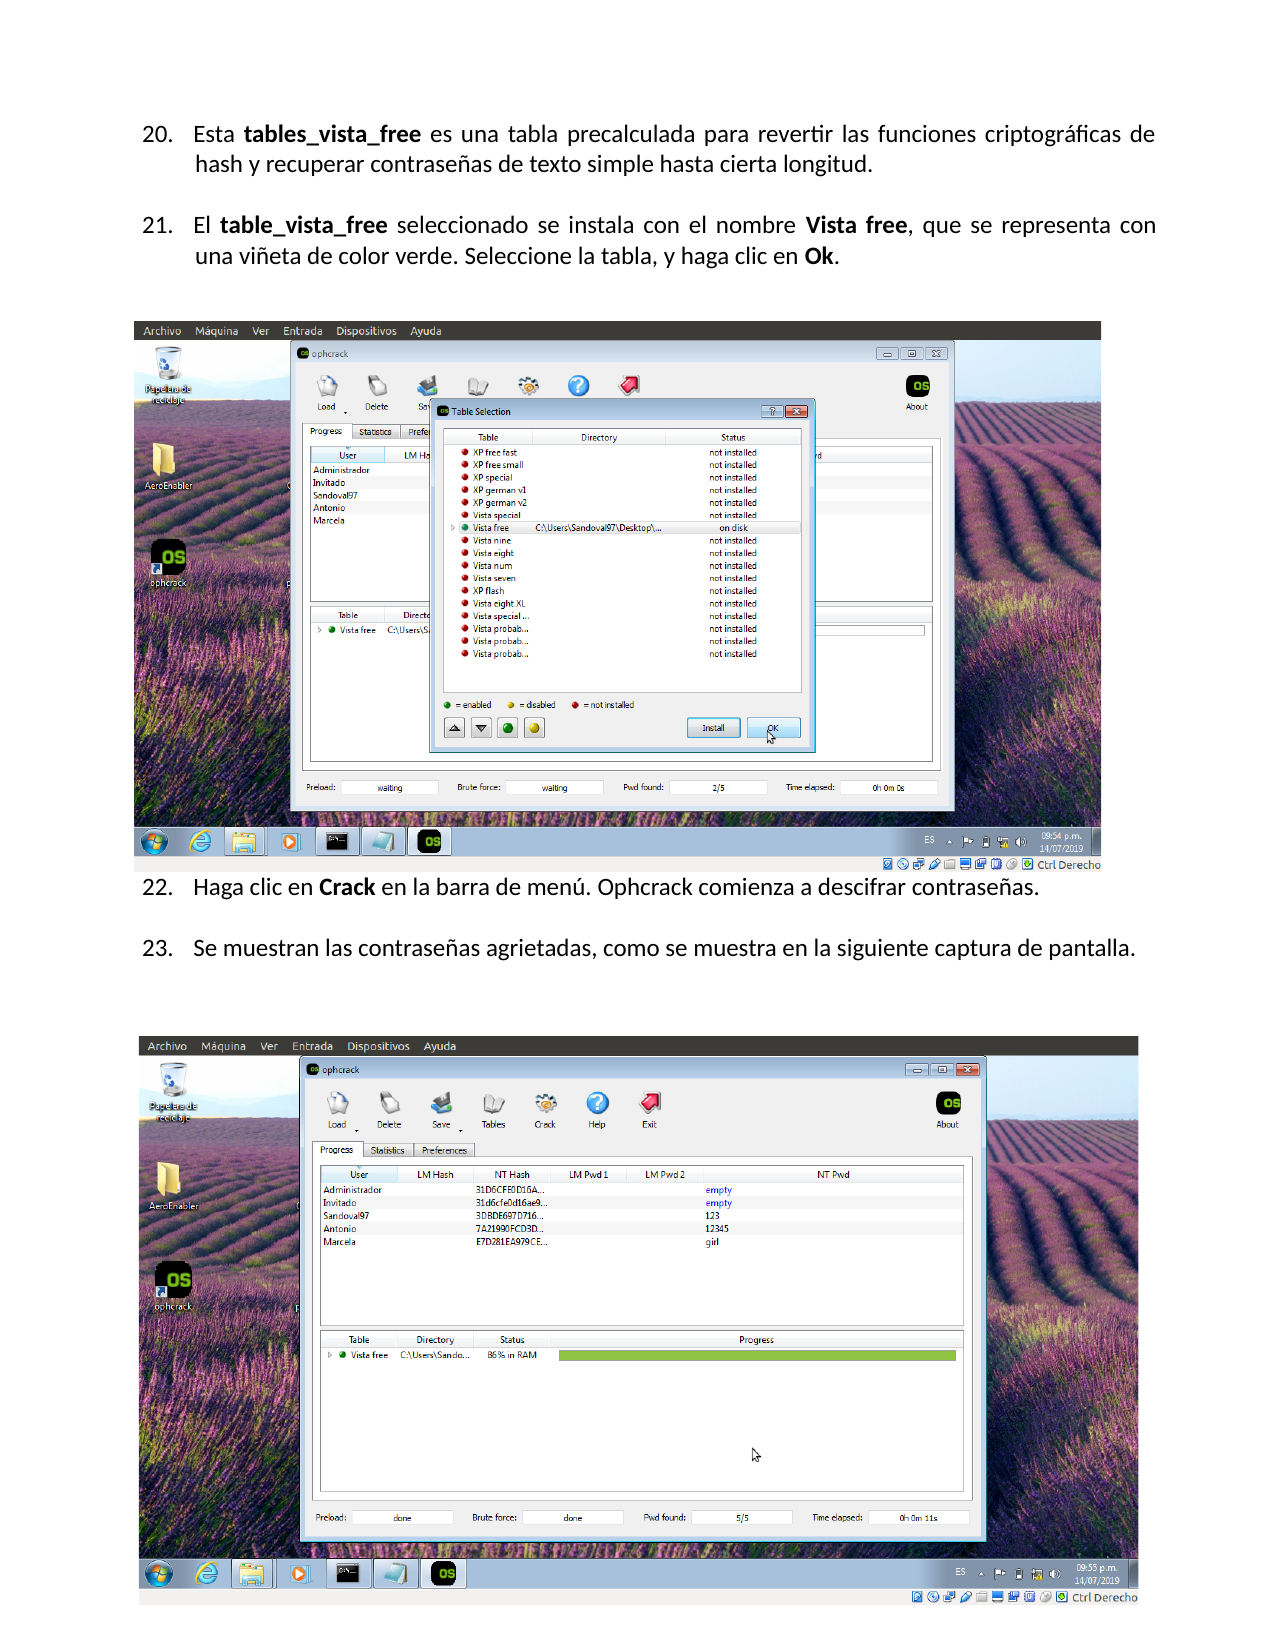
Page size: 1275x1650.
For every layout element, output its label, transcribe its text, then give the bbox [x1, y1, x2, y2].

list El table_vista_free seleccionado se instala con el nombre Vista free, que se representa con una viñeta de color verde. Seleccione la tabla, y haga clic en Ok. [142, 210, 1157, 271]
picture [134, 321, 1102, 872]
list Se muestran las contraseñas agrietadas, como se muestra en la siguiente captura de pantalla. [142, 932, 1157, 963]
picture [138, 1036, 1139, 1605]
list Haga clic en Crack en la barra de menú. Ophcrack comienza a descifrar contraseñas. [142, 301, 1157, 902]
list Esta tables_vista_free es una tabla precalculada para revertir las funciones criptográficas de hash y recuperar contraseñas de texto simple hasta cierta longitud. [142, 118, 1157, 179]
